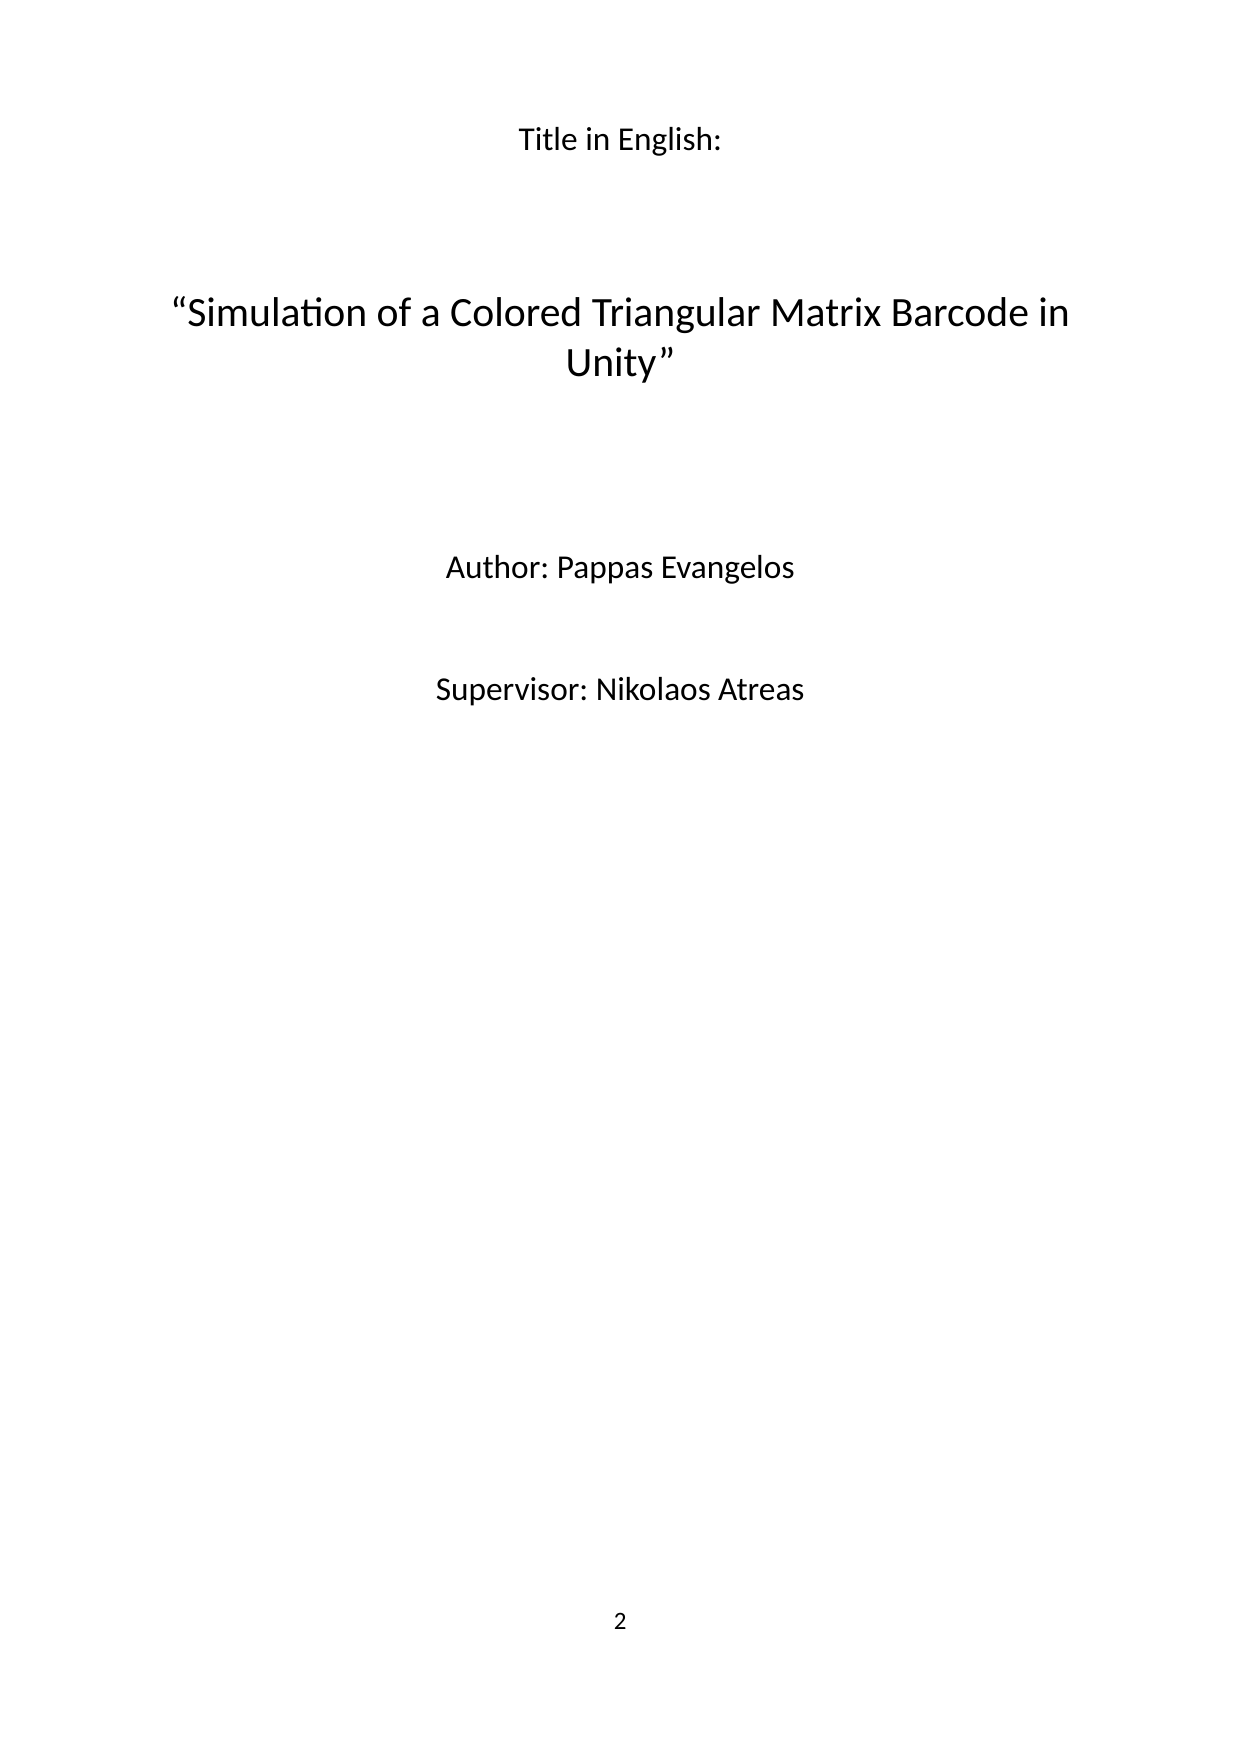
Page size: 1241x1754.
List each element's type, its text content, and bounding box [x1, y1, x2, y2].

text Author: Pappas Evangelos [118, 546, 1122, 586]
title “Simulation of a Colored Triangular Matrix Barcode in Unity” [118, 286, 1122, 387]
text Supervisor: Nikolaos Atreas [118, 668, 1122, 709]
text Title in English: [118, 118, 1122, 159]
